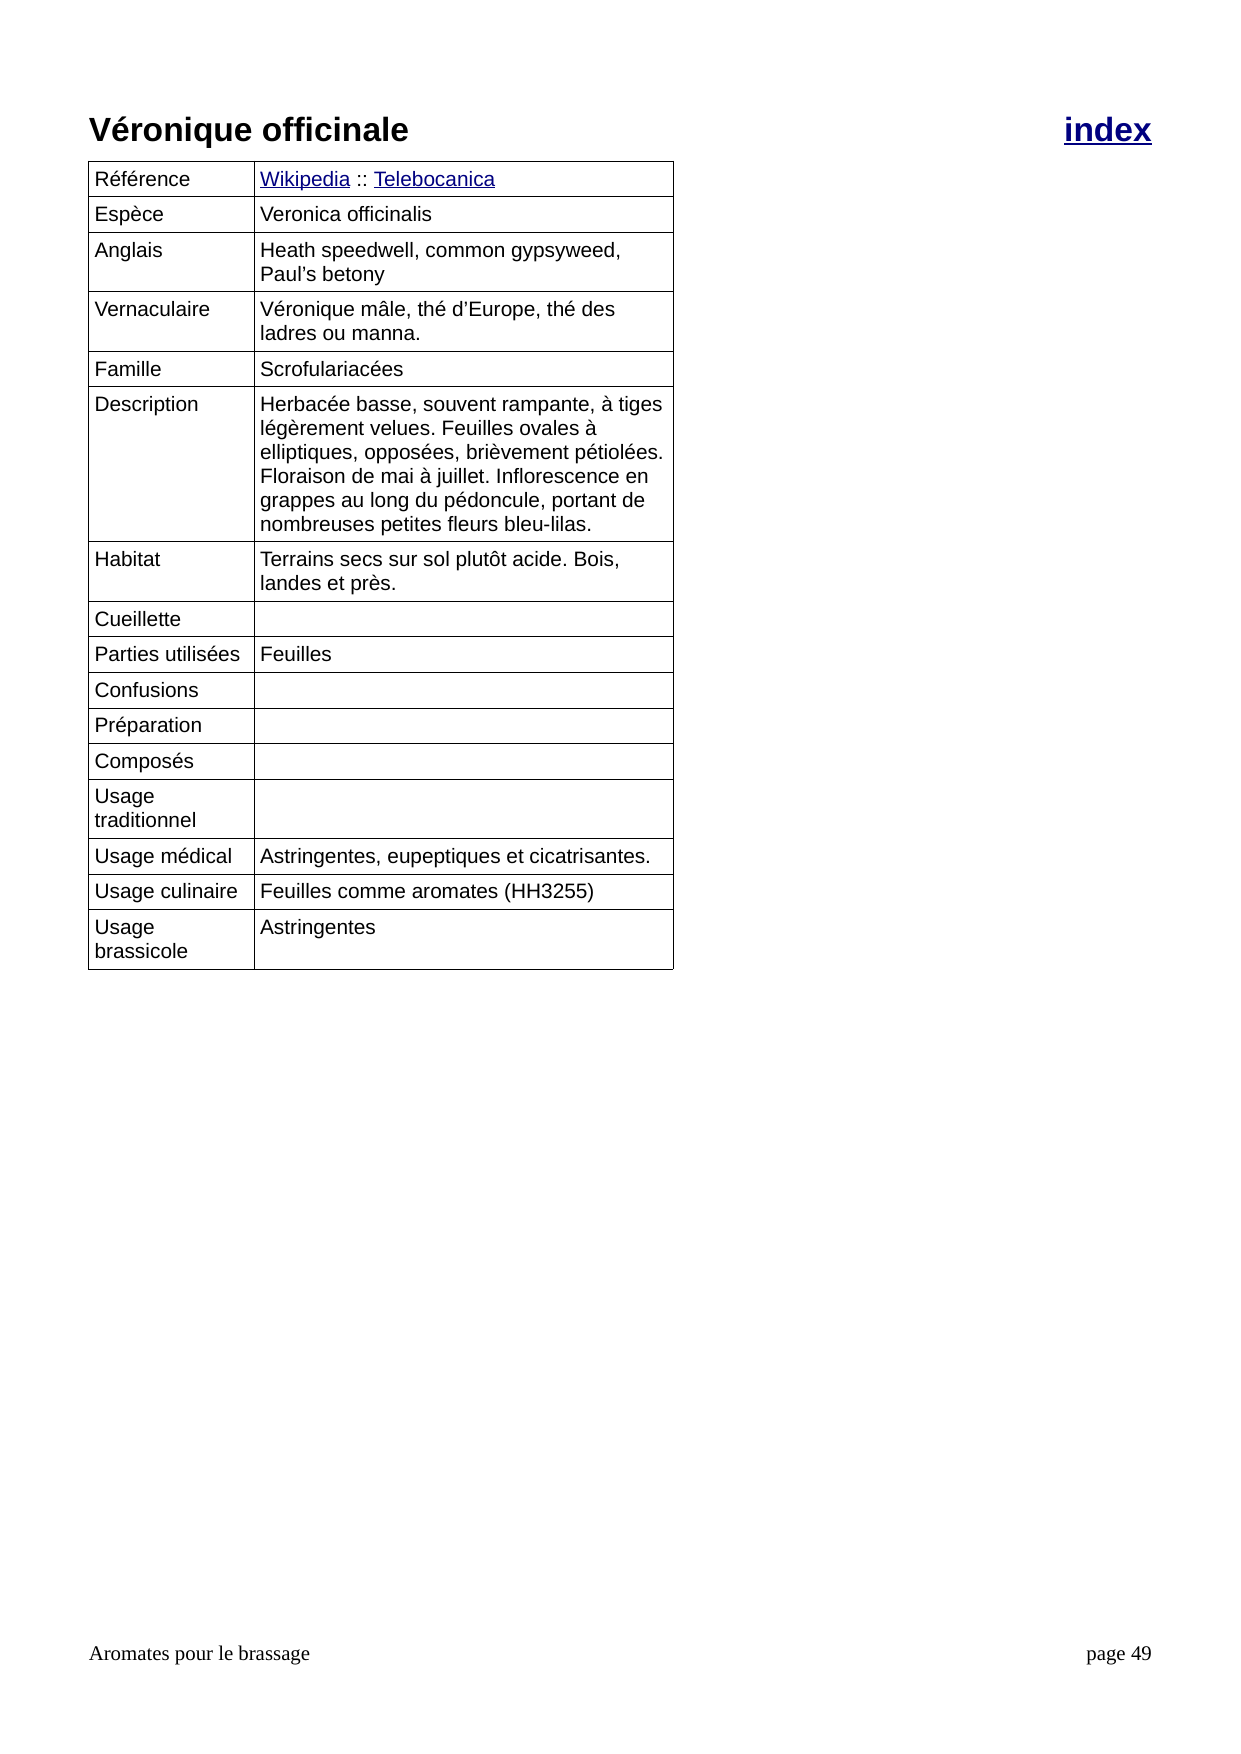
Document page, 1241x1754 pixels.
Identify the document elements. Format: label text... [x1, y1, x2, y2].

table_cell [255, 744, 673, 778]
table_cell [255, 602, 673, 636]
table_cell Composés [89, 744, 254, 778]
table_cell Préparation [89, 709, 254, 743]
table_cell Usage traditionnel [89, 780, 254, 838]
table_cell Terrains secs sur sol plutôt acide. Bois, landes et près. [255, 542, 673, 601]
table_header Wikipedia :: Telebocanica [255, 162, 673, 196]
table_cell Scrofulariacées [255, 352, 673, 386]
table_cell Usage brassicole [89, 910, 254, 968]
table_cell Parties utilisées [89, 637, 254, 672]
table_cell Usage culinaire [89, 875, 254, 909]
table_cell [255, 673, 673, 707]
table_cell Habitat [89, 542, 254, 601]
table_cell Herbacée basse, souvent rampante, à tiges légèrement velues. Feuilles ovales à elliptiques, opposées, brièvement pétiolées. Floraison de mai à juillet. Inflorescence en grappes au long du pédoncule, portant de nombreuses petites fleurs bleu-lilas. [255, 387, 673, 541]
table_header Référence [89, 162, 254, 196]
table_cell Espèce [89, 197, 254, 232]
table_cell Confusions [89, 673, 254, 707]
table_cell Véronique mâle, thé d’Europe, thé des ladres ou manna. [255, 292, 673, 351]
table_cell Astringentes, eupeptiques et cicatrisantes. [255, 839, 673, 873]
table_cell Heath speedwell, common gypsyweed, Paul’s betony [255, 233, 673, 291]
subtitle Véronique officinale index [88, 109, 1152, 148]
table_cell Astringentes [255, 910, 673, 968]
table_cell Usage médical [89, 839, 254, 873]
table_cell Veronica officinalis [255, 197, 673, 232]
table_cell Cueillette [89, 602, 254, 636]
table_cell Famille [89, 352, 254, 386]
table_cell Anglais [89, 233, 254, 291]
table_cell Feuilles [255, 637, 673, 672]
table_cell Feuilles comme aromates (HH3255) [255, 875, 673, 909]
table_cell [255, 780, 673, 838]
table_cell [255, 709, 673, 743]
table_cell Description [89, 387, 254, 541]
table_cell Vernaculaire [89, 292, 254, 351]
